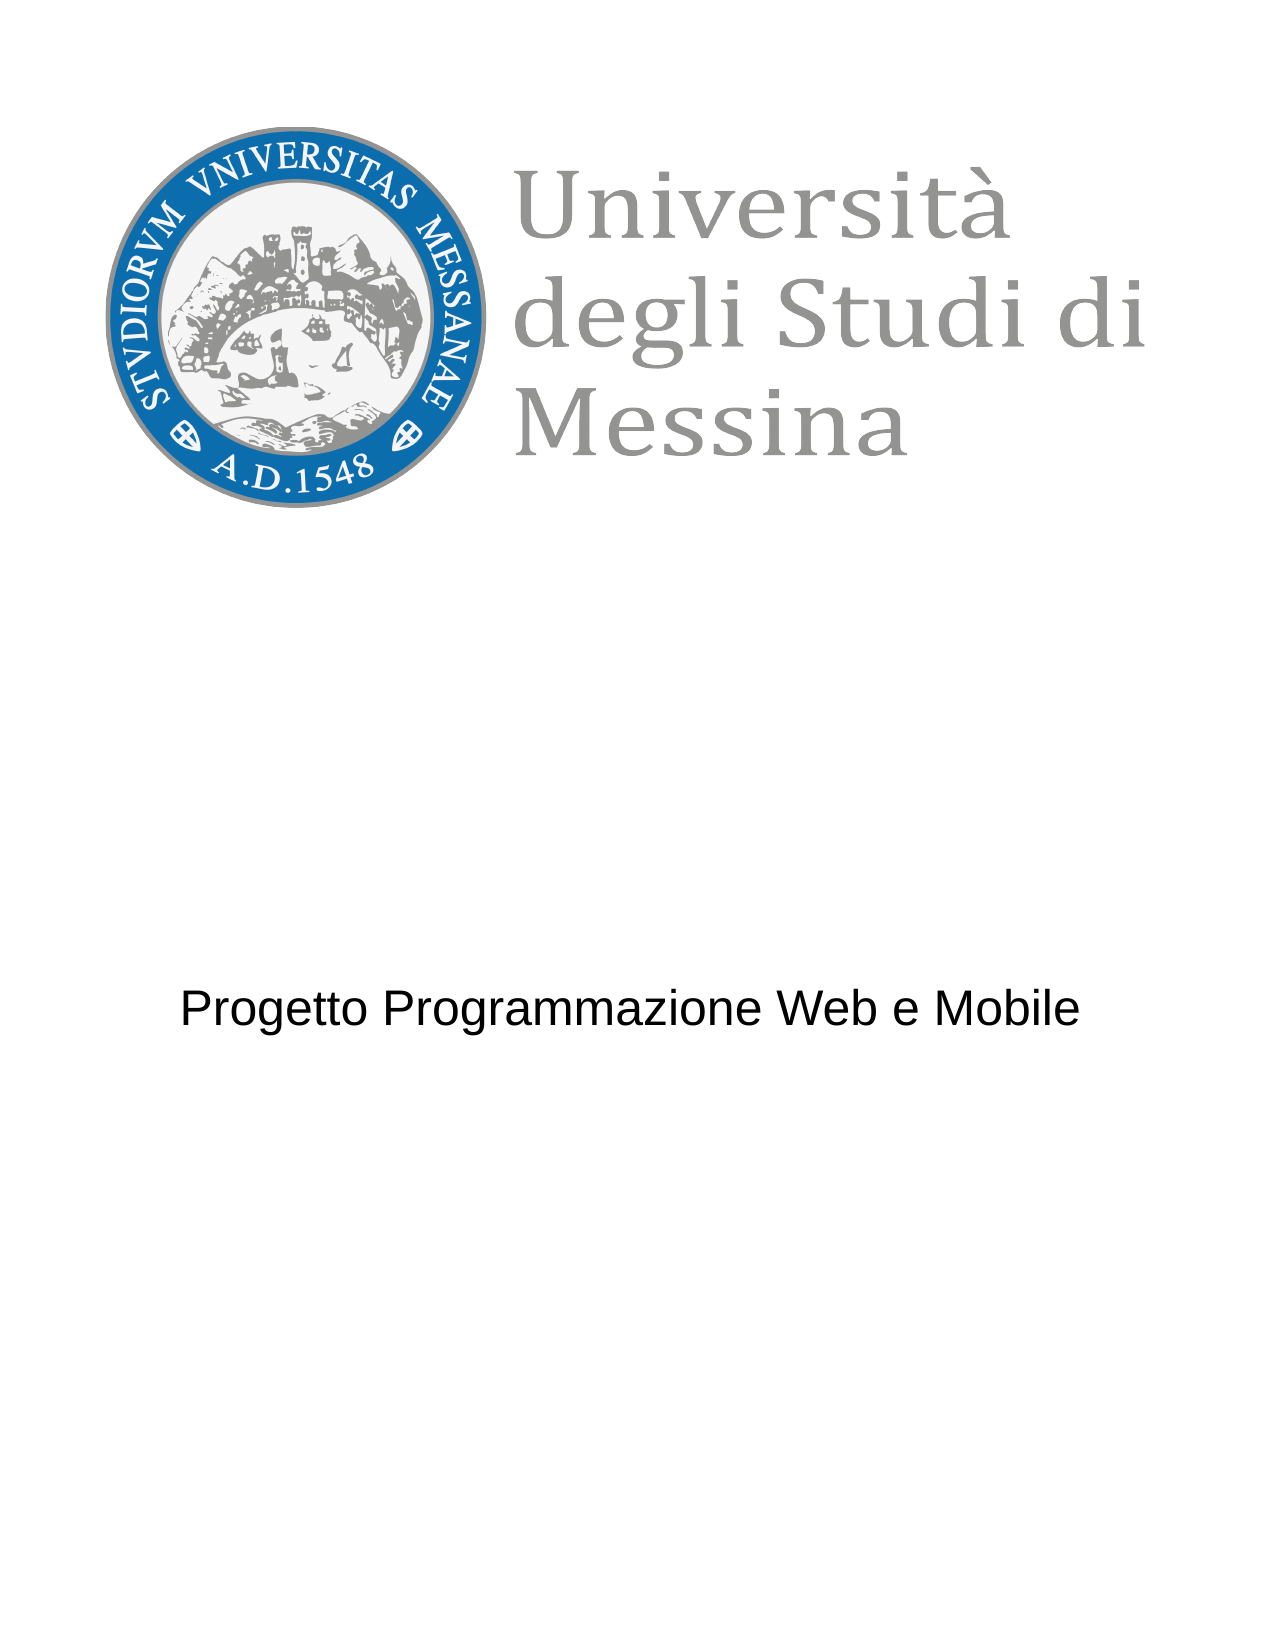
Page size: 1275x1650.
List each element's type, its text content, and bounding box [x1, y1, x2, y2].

picture [105, 127, 1145, 508]
subtitle Progetto Programmazione Web e Mobile [118, 979, 1157, 1036]
